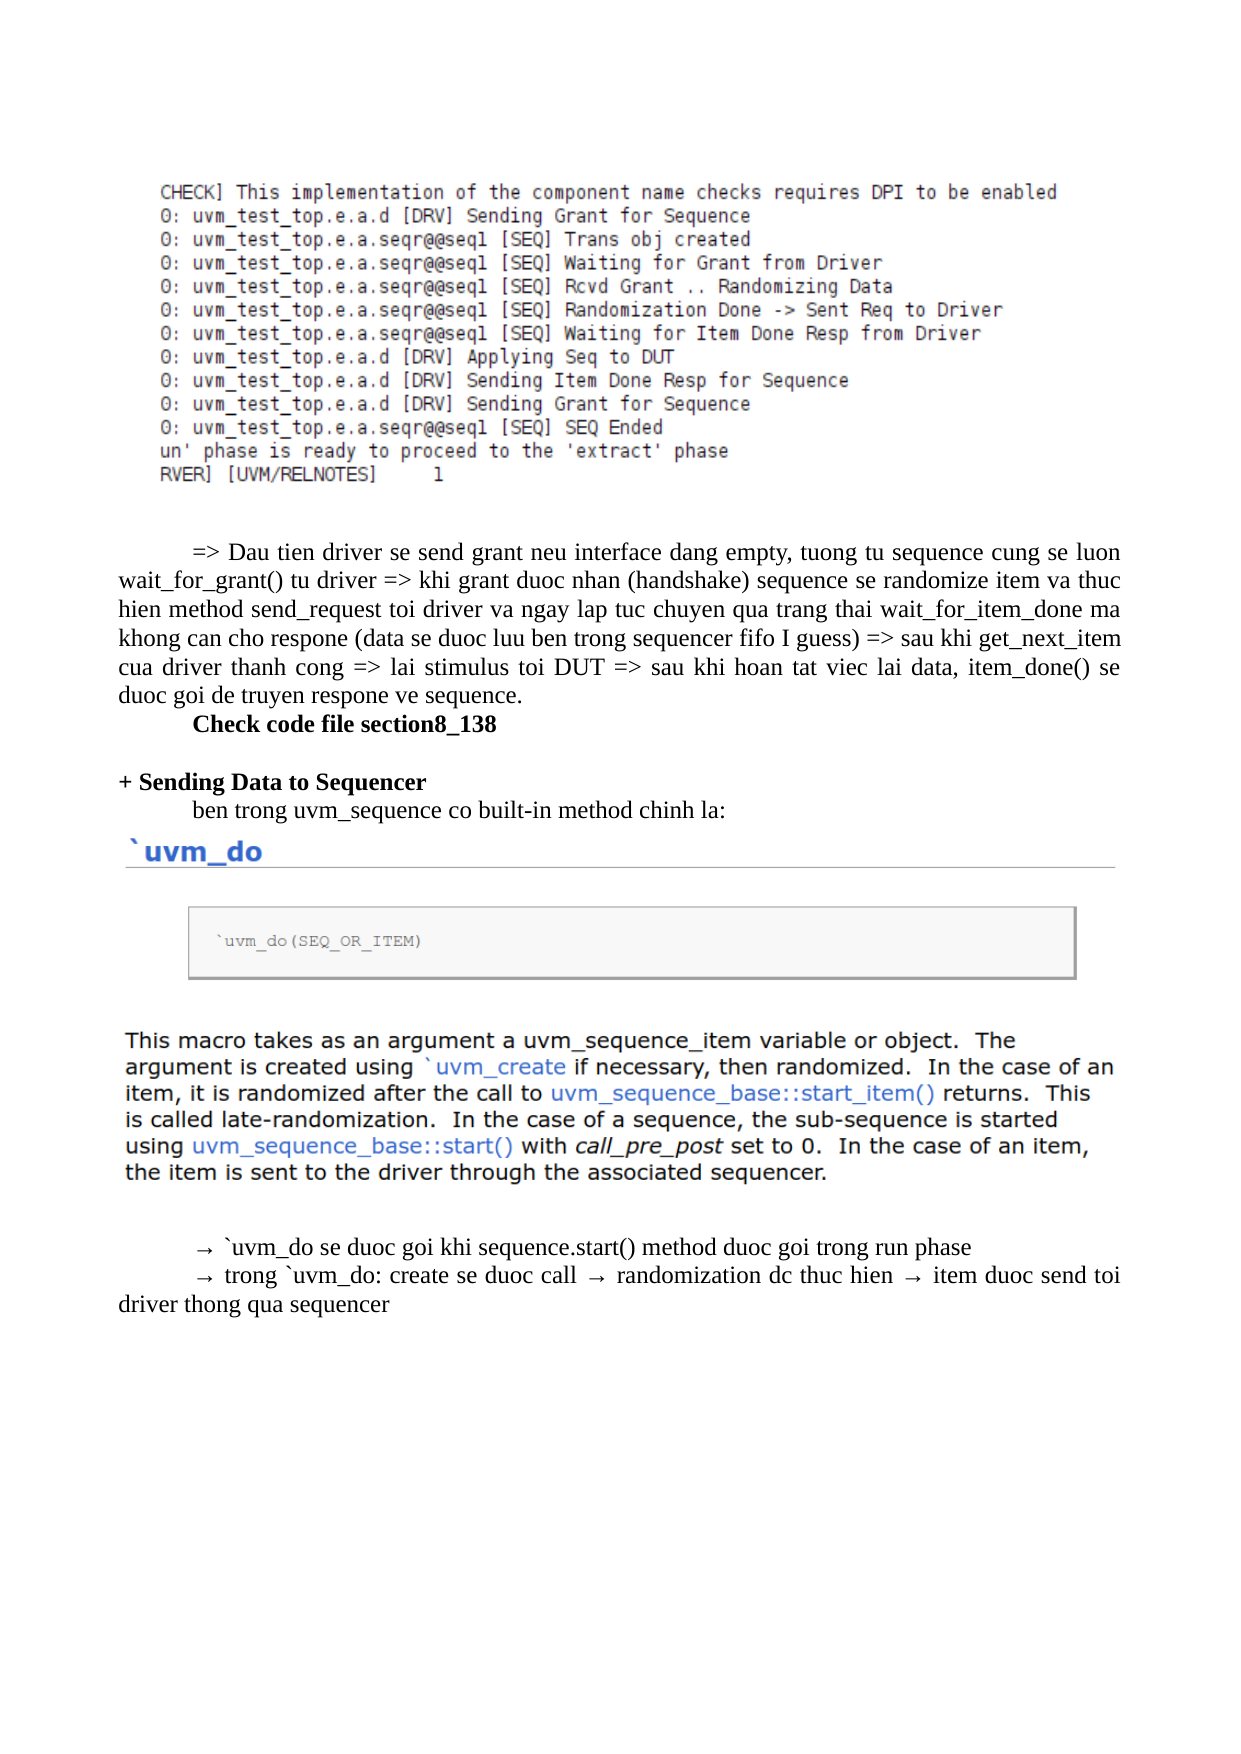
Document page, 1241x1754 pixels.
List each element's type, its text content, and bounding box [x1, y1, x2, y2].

text ben trong uvm_sequence co built-in method chinh la: [118, 795, 1122, 824]
text => Dau tien driver se send grant neu interface dang empty, tuong tu sequence cung se luon wait_for_grant() tu driver => khi grant duoc nhan (handshake) sequence se randomize item va thuc hien method send_request toi driver va ngay lap tuc chuyen qua trang thai wait_for_item_done ma khong can cho respone (data se duoc luu ben trong sequencer fifo I guess) => sau khi get_next_item cua driver thanh cong => lai stimulus toi DUT => sau khi hoan tat viec lai data, item_done() se duoc goi de truyen respone ve sequence. [118, 537, 1122, 709]
text Check code file section8_138 [118, 709, 1122, 738]
text → trong `uvm_do: create se duoc call → randomization dc thuc hien → item duoc send toi driver thong qua sequencer [118, 1260, 1122, 1318]
picture [118, 824, 1123, 1203]
text → `uvm_do se duoc goi khi sequence.start() method duoc goi trong run phase [118, 1232, 1122, 1260]
text + Sending Data to Sequencer [118, 767, 1122, 795]
picture [160, 146, 1081, 508]
